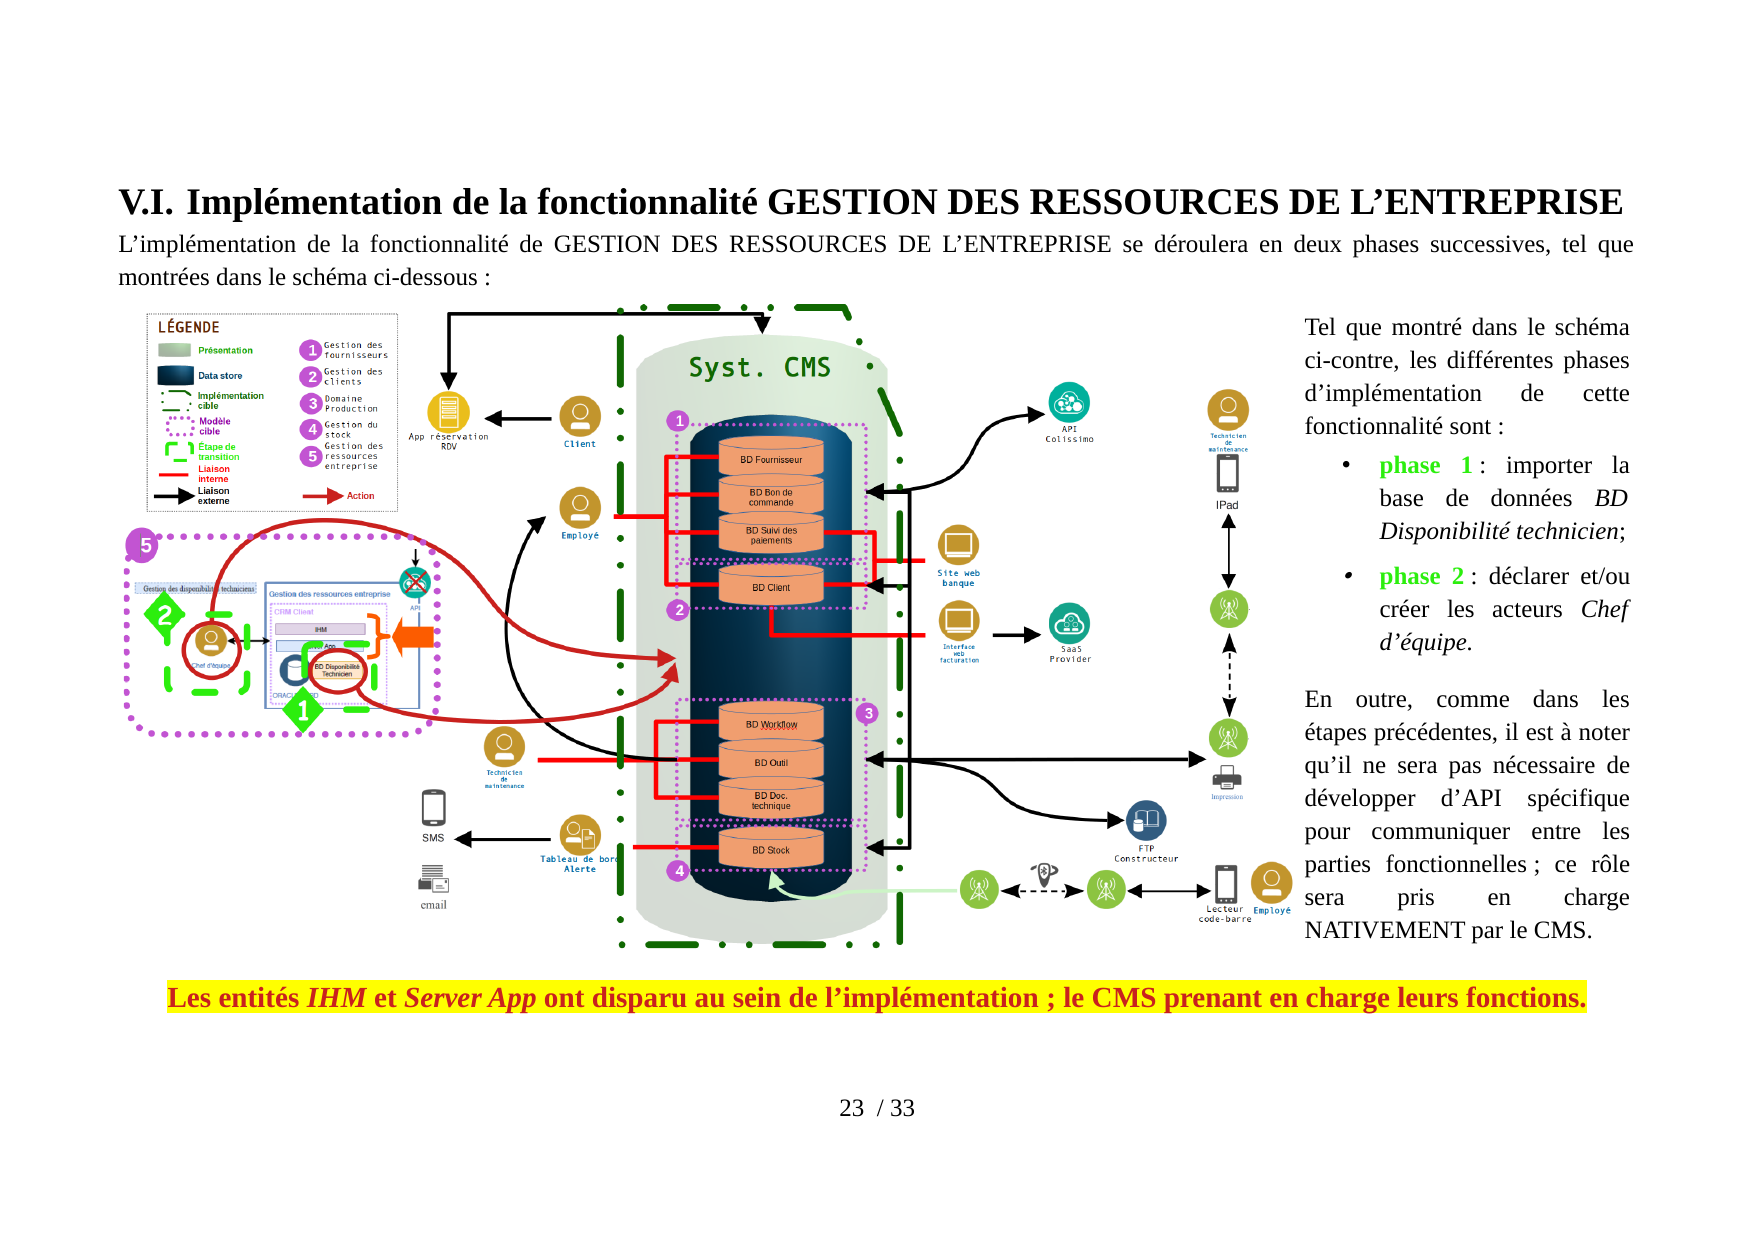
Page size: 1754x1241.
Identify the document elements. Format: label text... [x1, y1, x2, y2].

subtitle Implémentation de la fonctionnalité GESTION DES RESSOURCES DE L’ENTREPRISE [118, 179, 1636, 222]
text Les entités IHM et Server App ont disparu au sein de l’implémentation ; le CMS prenant en charge leurs fonctions. [118, 980, 1636, 1013]
table_header Tel que montré dans le schéma ci-contre, les différentes phases d’implémentation de cette fonctionnalité sont : phase 1 : importer la base de données BD Disponibilité technicien; phase 2 : déclarer et/ou créer les acteurs Chef d’équipe. En outre, comme dans les étapes précédentes, il est à noter qu’il ne sera pas nécessaire de développer d’API spécifique pour communiquer entre les parties fonctionnelles ; ce rôle sera pris en charge NATIVEMENT par le CMS. [1299, 295, 1636, 956]
text L’implémentation de la fonctionnalité de GESTION DES RESSOURCES DE L’ENTREPRISE se déroulera en deux phases successives, tel que montrées dans le schéma ci-dessous : [118, 229, 1636, 291]
picture [123, 300, 1293, 951]
table_header [118, 295, 1299, 956]
